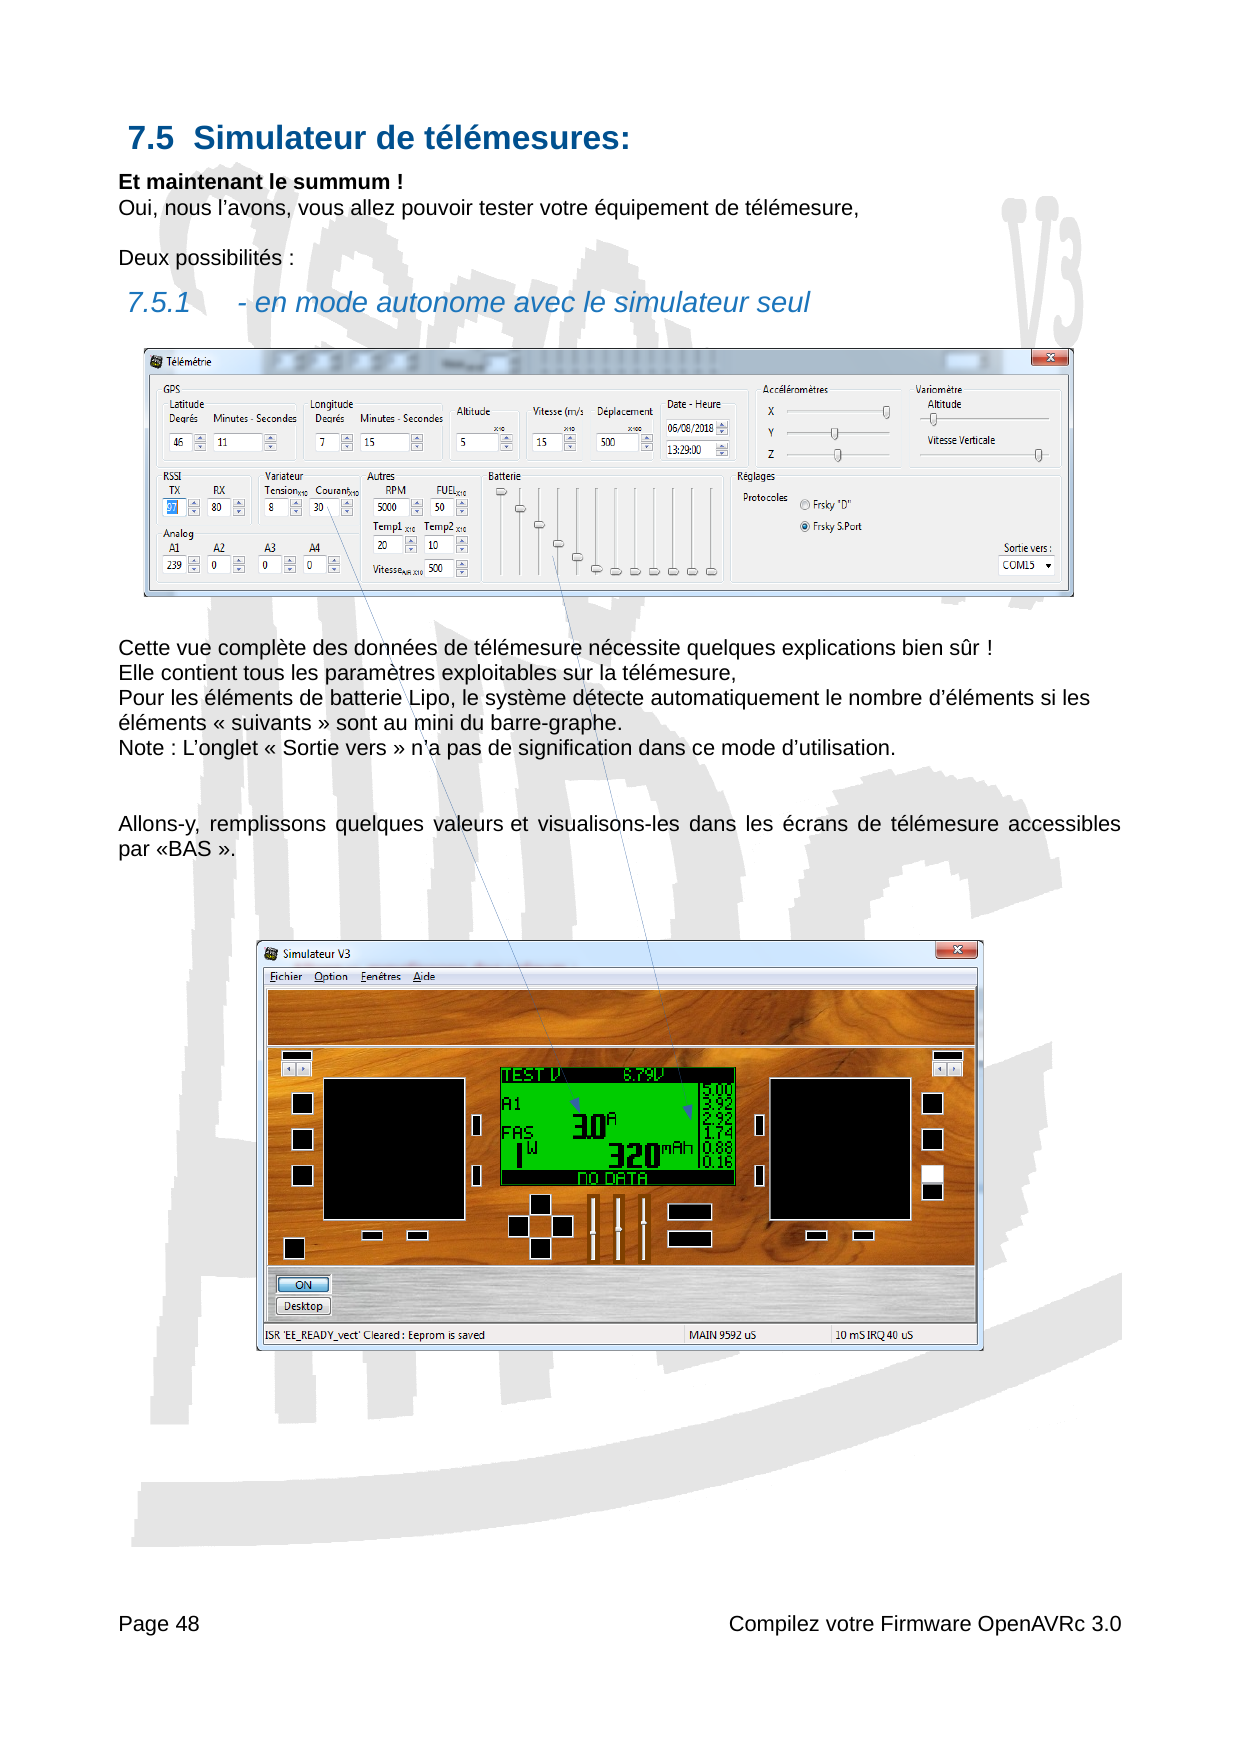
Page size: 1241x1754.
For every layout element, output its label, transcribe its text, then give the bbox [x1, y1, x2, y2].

text Allons-y, remplissons quelques valeurs et visualisons-les dans les écrans de télémesure accessibles par «BAS ». [455, 811, 627, 861]
text Note : L’onglet « Sortie vers » n’a pas de signification dans ce mode d’utilisation. [597, 735, 1122, 760]
text Elle contient tous les paramètres exploitables sur la télémesure, [118, 659, 400, 685]
text Pour les éléments de batterie Lipo, le système détecte automatiquement le nombre d’éléments si les éléments « suivants » sont au mini du barre-graphe. [403, 685, 596, 735]
text Cette vue complète des données de télémesure nécessite quelques explications bien sûr ! [381, 634, 577, 659]
text Cette vue complète des données de télémesure nécessite quelques explications bien sûr ! [118, 634, 390, 659]
text Note : L’onglet « Sortie vers » n’a pas de signification dans ce mode d’utilisation. [423, 735, 602, 760]
text Deux possibilités : [118, 245, 1122, 270]
text Allons-y, remplissons quelques valeurs et visualisons-les dans les écrans de télémesure accessibles par «BAS ». [118, 811, 474, 861]
text Cette vue complète des données de télémesure nécessite quelques explications bien sûr ! [573, 634, 1122, 659]
text Oui, nous l’avons, vous allez pouvoir tester votre équipement de télémesure, [118, 194, 1122, 220]
text Pour les éléments de batterie Lipo, le système détecte automatiquement le nombre d’éléments si les éléments « suivants » sont au mini du barre-graphe. [118, 685, 421, 735]
text Et maintenant le summum ! [118, 169, 1122, 194]
text Note : L’onglet « Sortie vers » n’a pas de signification dans ce mode d’utilisation. [118, 735, 432, 760]
text Pour les éléments de batterie Lipo, le système détecte automatiquement le nombre d’éléments si les éléments « suivants » sont au mini du barre-graphe. [585, 685, 1122, 735]
text Elle contient tous les paramètres exploitables sur la télémesure, [579, 659, 1122, 685]
picture [143, 348, 1074, 597]
text Elle contient tous les paramètres exploitables sur la télémesure, [392, 659, 583, 685]
picture [256, 940, 984, 1351]
subtitle Simulateur de télémesures: [118, 118, 1122, 157]
text Allons-y, remplissons quelques valeurs et visualisons-les dans les écrans de télémesure accessibles par «BAS ». [616, 811, 1122, 861]
subtitle - en mode autonome avec le simulateur seul [118, 285, 1122, 318]
